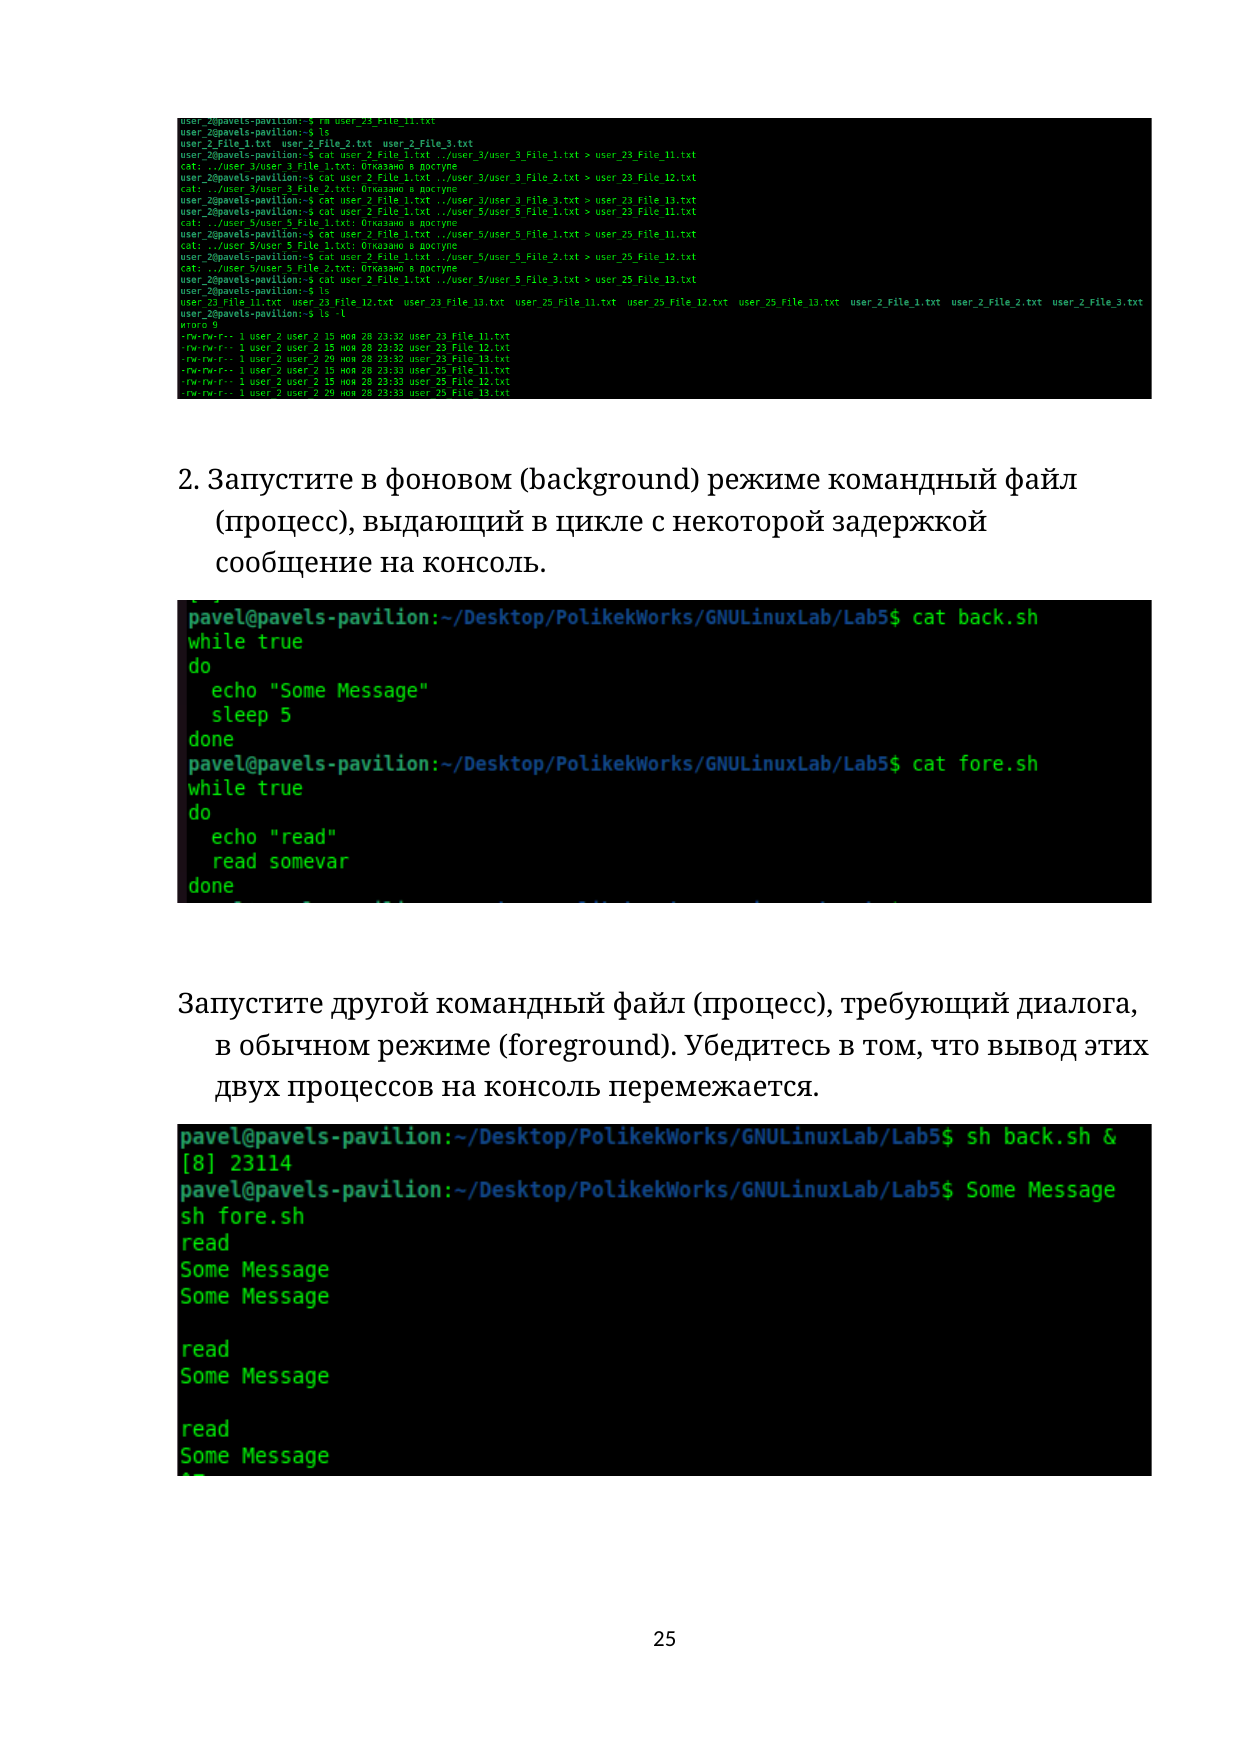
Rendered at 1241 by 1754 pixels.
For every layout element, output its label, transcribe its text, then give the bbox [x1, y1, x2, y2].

text 2. Запустите в фоновом (background) режиме командный файл (процесс), выдающий в цикле с некоторой задержкой сообщение на консоль. [177, 459, 1152, 581]
picture [177, 118, 1152, 399]
picture [177, 600, 1152, 903]
picture [177, 1124, 1152, 1476]
text Запустите другой командный файл (процесс), требующий диалога, в обычном режиме (foreground). Убедитесь в том, что вывод этих двух процессов на консоль перемежается. [177, 984, 1152, 1105]
